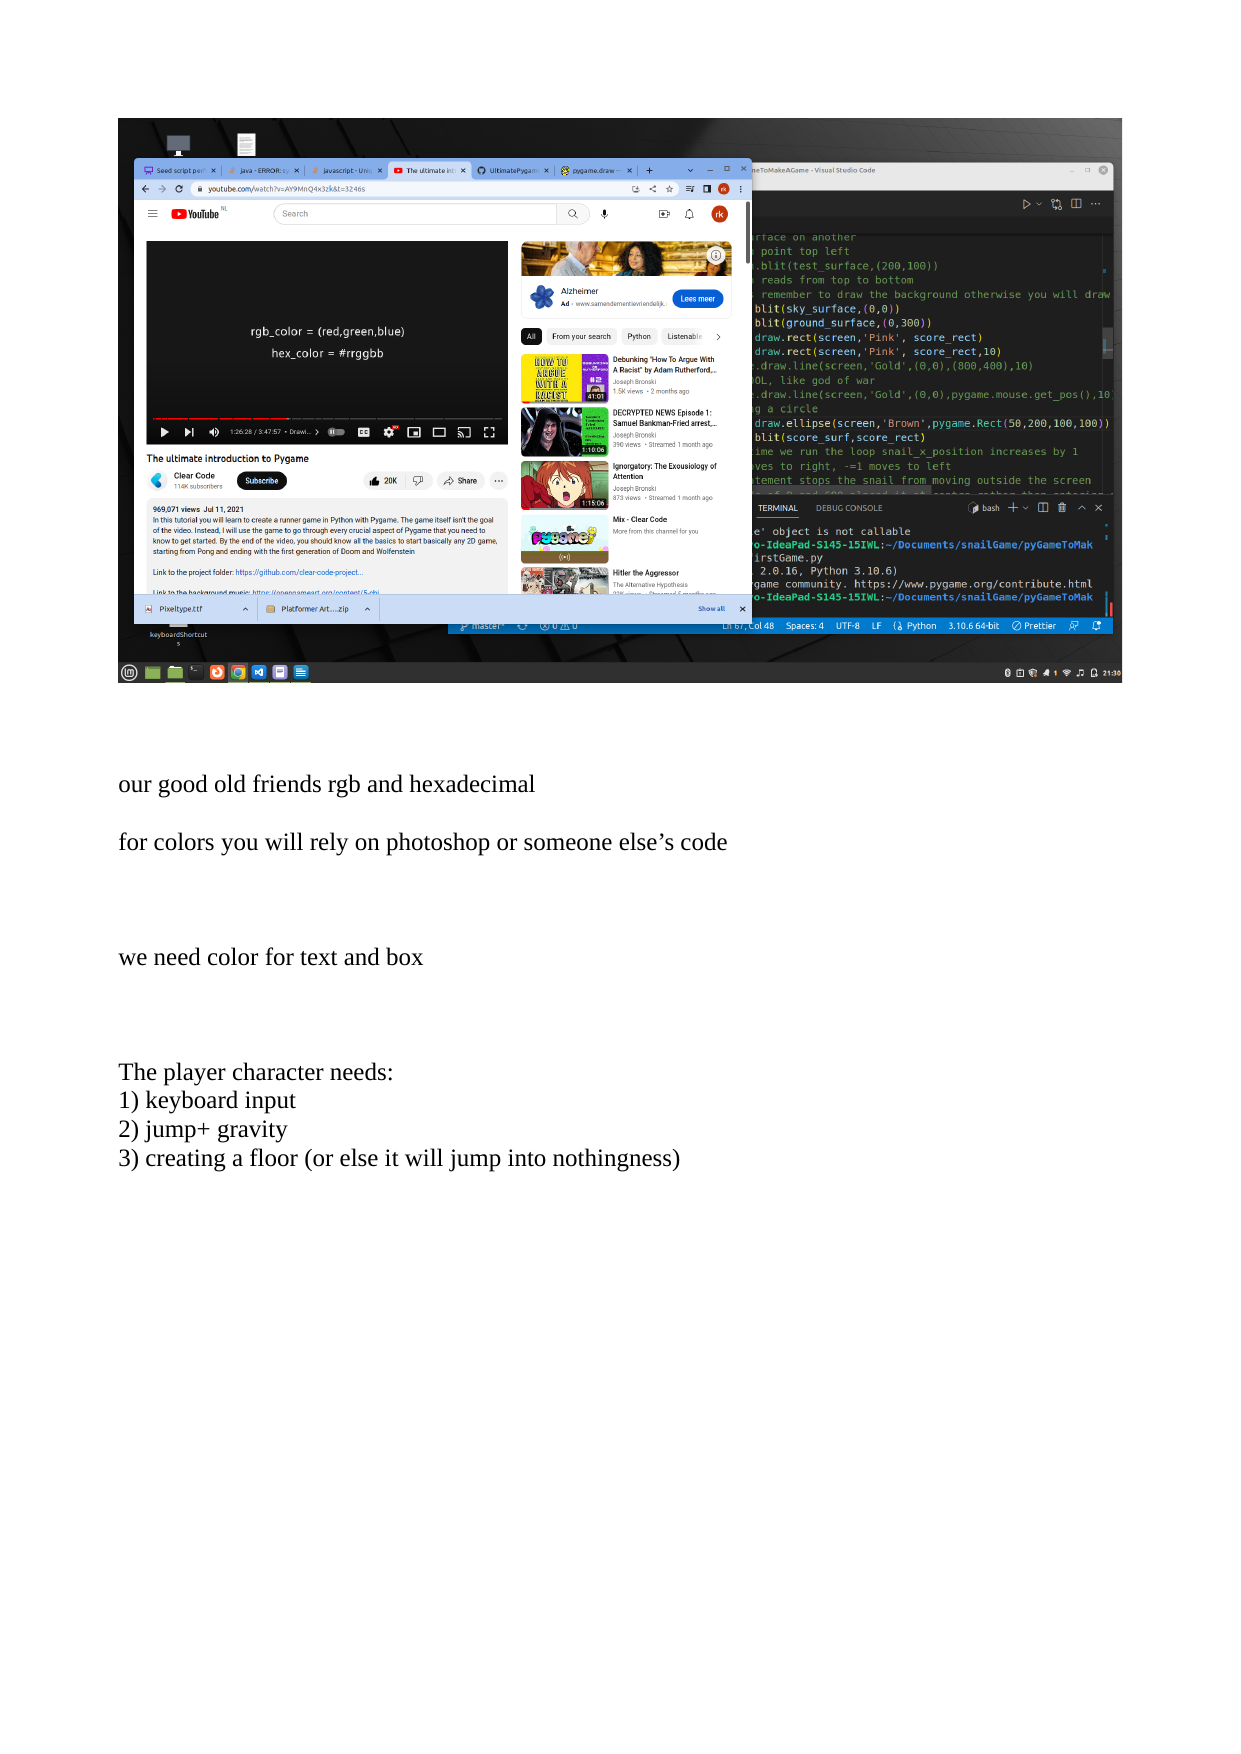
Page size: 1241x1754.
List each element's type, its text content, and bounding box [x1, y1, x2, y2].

text The player character needs: [118, 1057, 1122, 1085]
text our good old friends rgb and hexadecimal [118, 769, 1122, 798]
text for colors you will rely on photoshop or someone else’s code [118, 827, 1122, 855]
text we need color for text and box [118, 942, 1122, 970]
text 2) jump+ gravity [118, 1114, 1122, 1143]
picture [118, 118, 1123, 683]
text 3) creating a floor (or else it will jump into nothingness) [118, 1143, 1122, 1172]
text 1) keyboard input [118, 1085, 1122, 1114]
